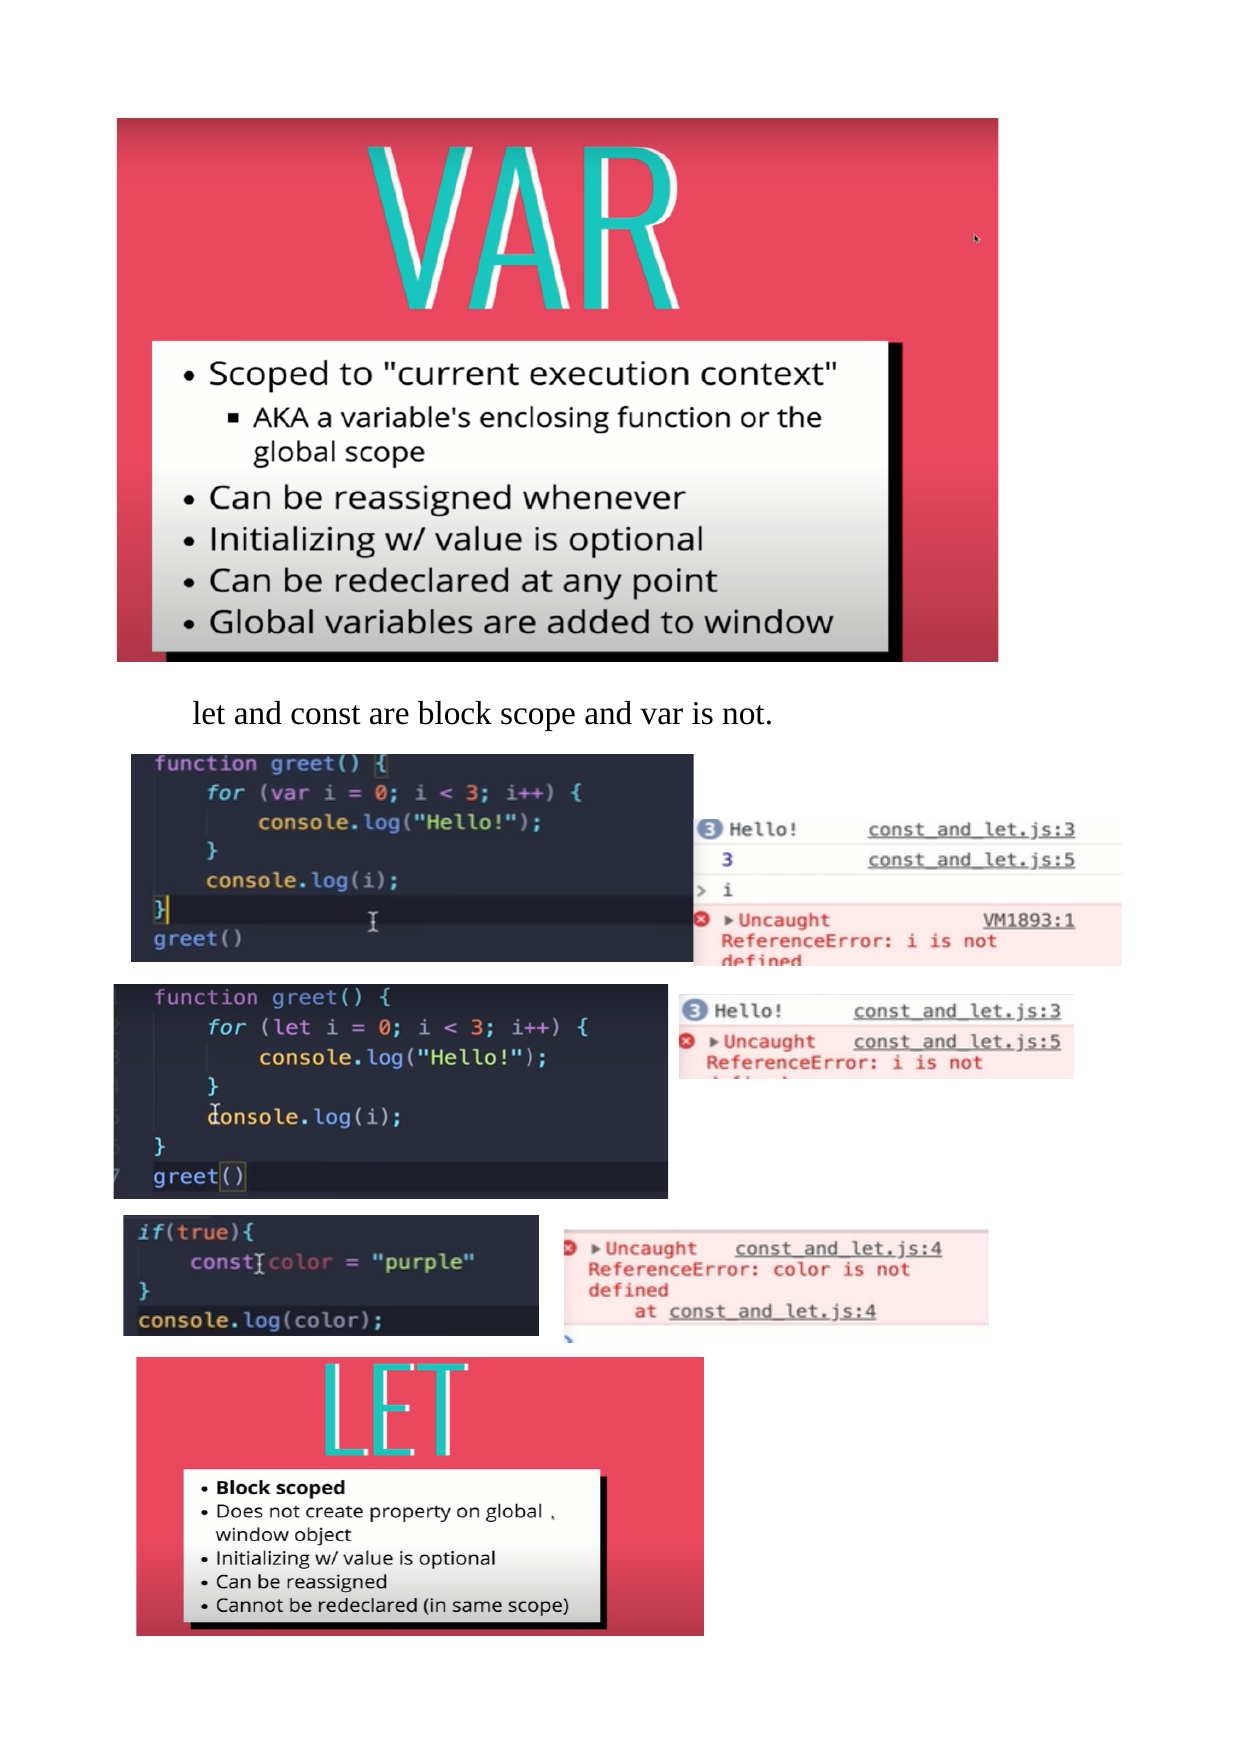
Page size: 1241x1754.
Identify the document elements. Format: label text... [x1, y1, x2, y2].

picture [136, 1357, 704, 1636]
picture [123, 1215, 539, 1336]
picture [678, 994, 1074, 1079]
picture [131, 754, 1122, 966]
picture [113, 984, 669, 1199]
picture [563, 1229, 989, 1343]
picture [116, 118, 999, 662]
text let and const are block scope and var is not. [118, 693, 1122, 731]
